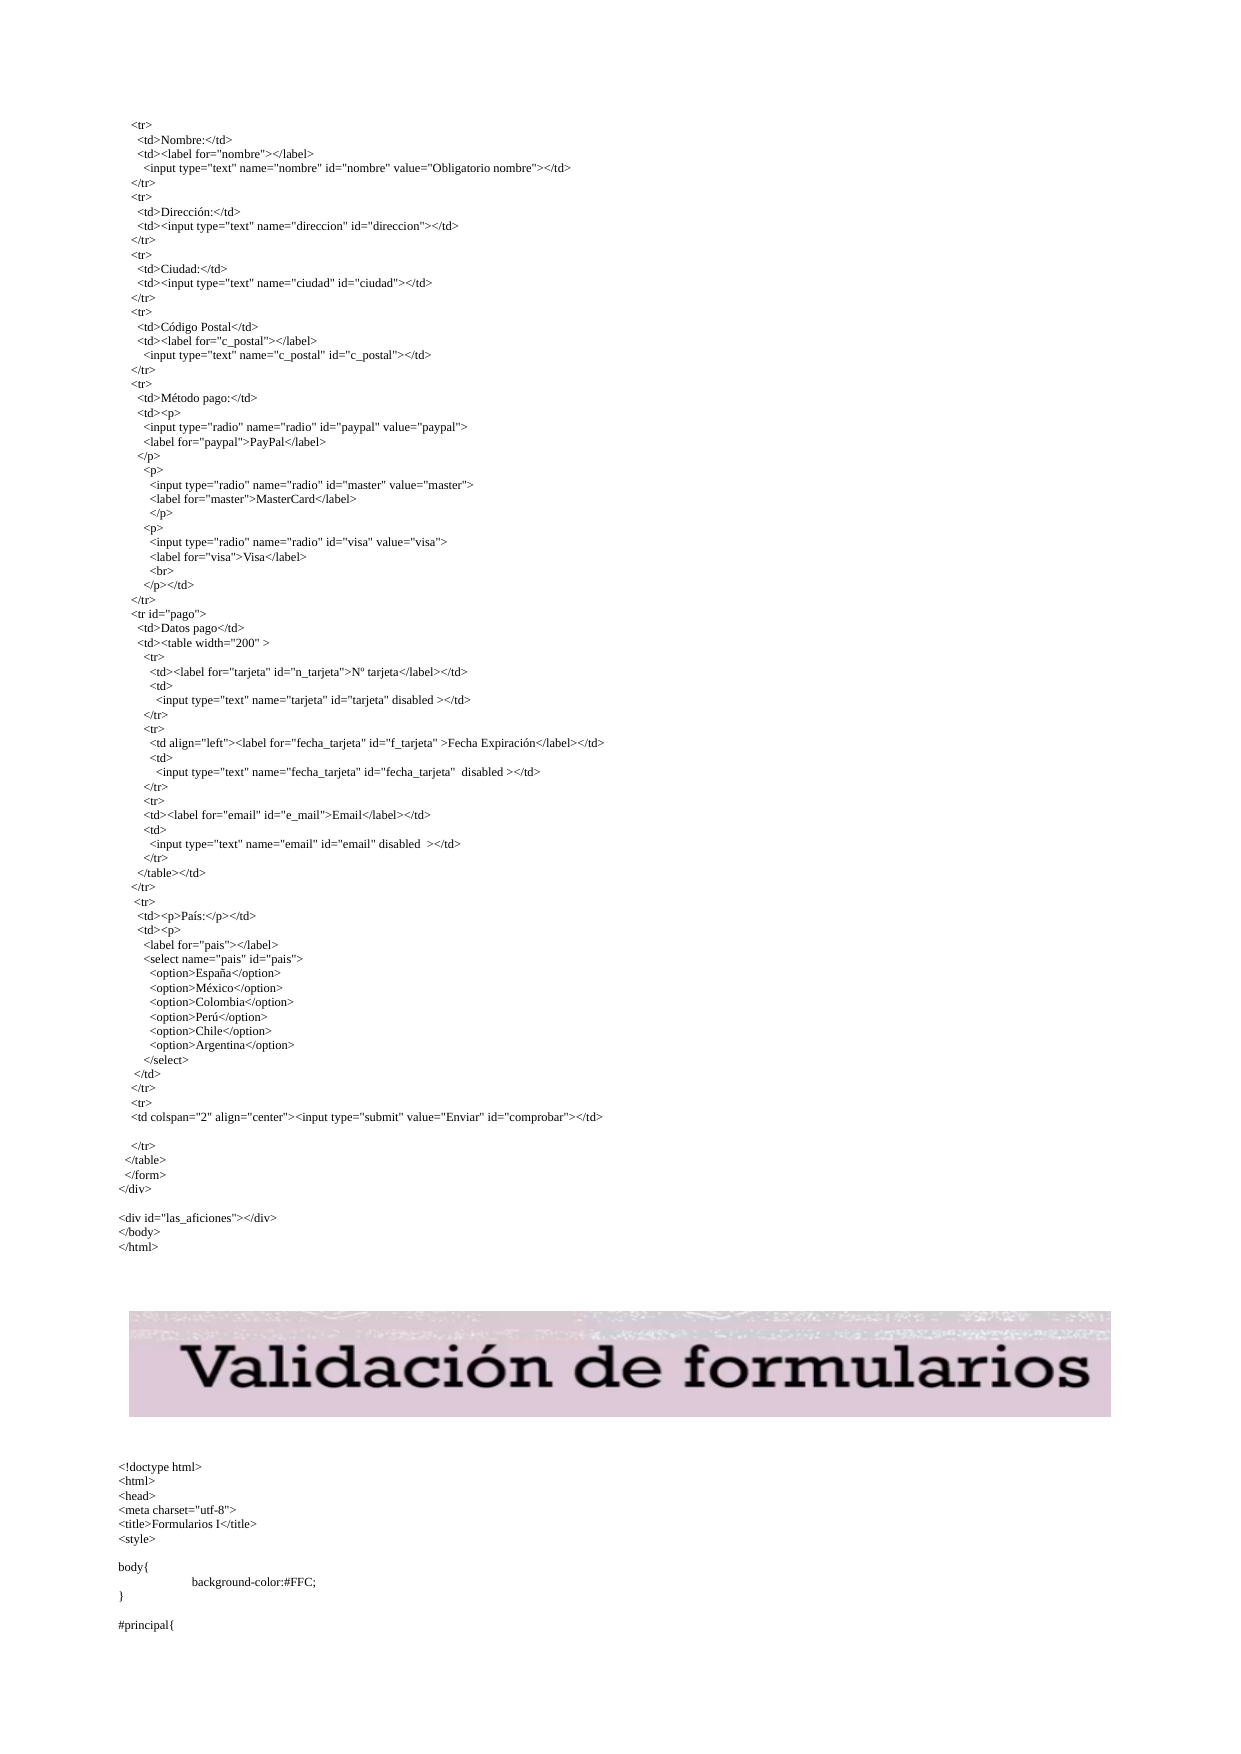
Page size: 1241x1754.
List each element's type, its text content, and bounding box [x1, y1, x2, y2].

text <td><table width="200" > [118, 636, 1122, 650]
text </form> [118, 1167, 1122, 1182]
text <option>Colombia</option> [118, 995, 1122, 1009]
text </p> [118, 449, 1122, 463]
text <html> [118, 1474, 1122, 1488]
text <td><input type="text" name="ciudad" id="ciudad"></td> [118, 276, 1122, 291]
text </tr> [118, 1081, 1122, 1096]
text <label for="pais"></label> [118, 937, 1122, 952]
picture [129, 1311, 1111, 1417]
text <td><input type="text" name="direccion" id="direccion"></td> [118, 219, 1122, 233]
text <td><label for="nombre"></label> [118, 147, 1122, 161]
text </html> [118, 1239, 1122, 1254]
text <option>Argentina</option> [118, 1038, 1122, 1052]
text </tr> [118, 1139, 1122, 1153]
text <td> [118, 679, 1122, 693]
text <input type="radio" name="radio" id="master" value="master"> [118, 477, 1122, 492]
text <head> [118, 1488, 1122, 1503]
text <input type="text" name="tarjeta" id="tarjeta" disabled ></td> [118, 693, 1122, 707]
text <td colspan="2" align="center"><input type="submit" value="Enviar" id="comprobar"></td> [118, 1110, 1122, 1124]
text <td><label for="email" id="e_mail">Email</label></td> [118, 808, 1122, 822]
text </td> [118, 1067, 1122, 1081]
text <title>Formularios I</title> [118, 1517, 1122, 1531]
text </p> [118, 506, 1122, 521]
text <tr> [118, 118, 1122, 132]
text <td><label for="tarjeta" id="n_tarjeta">Nº tarjeta</label></td> [118, 664, 1122, 679]
text <option>España</option> [118, 966, 1122, 981]
text <input type="radio" name="radio" id="visa" value="visa"> [118, 535, 1122, 549]
text #principal{ [118, 1618, 1122, 1632]
text <label for="master">MasterCard</label> [118, 492, 1122, 506]
text <td><label for="c_postal"></label> [118, 334, 1122, 348]
text </p></td> [118, 578, 1122, 592]
text <option>México</option> [118, 981, 1122, 995]
text body{ [118, 1560, 1122, 1574]
text </tr> [118, 362, 1122, 377]
text </tr> [118, 233, 1122, 247]
text <td>Método pago:</td> [118, 391, 1122, 406]
text <tr> [118, 247, 1122, 262]
text <tr> [118, 794, 1122, 808]
text </table></td> [118, 866, 1122, 880]
text </tr> [118, 707, 1122, 722]
text <td>Dirección:</td> [118, 204, 1122, 219]
text <tr> [118, 190, 1122, 204]
text </tr> [118, 291, 1122, 305]
text <td>Código Postal</td> [118, 319, 1122, 334]
text <meta charset="utf-8"> [118, 1503, 1122, 1517]
text </tr> [118, 779, 1122, 794]
text <br> [118, 564, 1122, 578]
text <td>Ciudad:</td> [118, 262, 1122, 276]
text <tr id="pago"> [118, 607, 1122, 621]
text <tr> [118, 894, 1122, 909]
text <tr> [118, 305, 1122, 319]
text <td><p> [118, 923, 1122, 937]
text <input type="text" name="fecha_tarjeta" id="fecha_tarjeta" disabled ></td> [118, 765, 1122, 779]
text </body> [118, 1225, 1122, 1239]
text </tr> [118, 176, 1122, 190]
text <td><p> [118, 406, 1122, 420]
text </table> [118, 1153, 1122, 1167]
text </tr> [118, 851, 1122, 866]
text <td> [118, 751, 1122, 765]
text <tr> [118, 377, 1122, 391]
text <input type="text" name="c_postal" id="c_postal"></td> [118, 348, 1122, 362]
text <label for="paypal">PayPal</label> [118, 434, 1122, 449]
text <td><p>País:</p></td> [118, 909, 1122, 923]
text </div> [118, 1182, 1122, 1196]
text <input type="radio" name="radio" id="paypal" value="paypal"> [118, 420, 1122, 434]
text <tr> [118, 650, 1122, 664]
text } [118, 1589, 1122, 1603]
text <option>Chile</option> [118, 1024, 1122, 1038]
text <div id="las_aficiones"></div> [118, 1211, 1122, 1225]
text background-color:#FFC; [118, 1574, 1122, 1589]
text </tr> [118, 880, 1122, 894]
text <td> [118, 822, 1122, 837]
text </select> [118, 1052, 1122, 1067]
text <select name="pais" id="pais"> [118, 952, 1122, 966]
text <p> [118, 521, 1122, 535]
text <tr> [118, 1096, 1122, 1110]
text <p> [118, 463, 1122, 477]
text <option>Perú</option> [118, 1009, 1122, 1024]
text <input type="text" name="nombre" id="nombre" value="Obligatorio nombre"></td> [118, 161, 1122, 176]
text <input type="text" name="email" id="email" disabled ></td> [118, 837, 1122, 851]
text <td>Nombre:</td> [118, 132, 1122, 147]
text <!doctype html> [118, 1459, 1122, 1474]
text <td>Datos pago</td> [118, 621, 1122, 636]
text <tr> [118, 722, 1122, 736]
text </tr> [118, 592, 1122, 607]
text <label for="visa">Visa</label> [118, 549, 1122, 564]
text <style> [118, 1531, 1122, 1546]
text <td align="left"><label for="fecha_tarjeta" id="f_tarjeta" >Fecha Expiración</label></td> [118, 736, 1122, 751]
